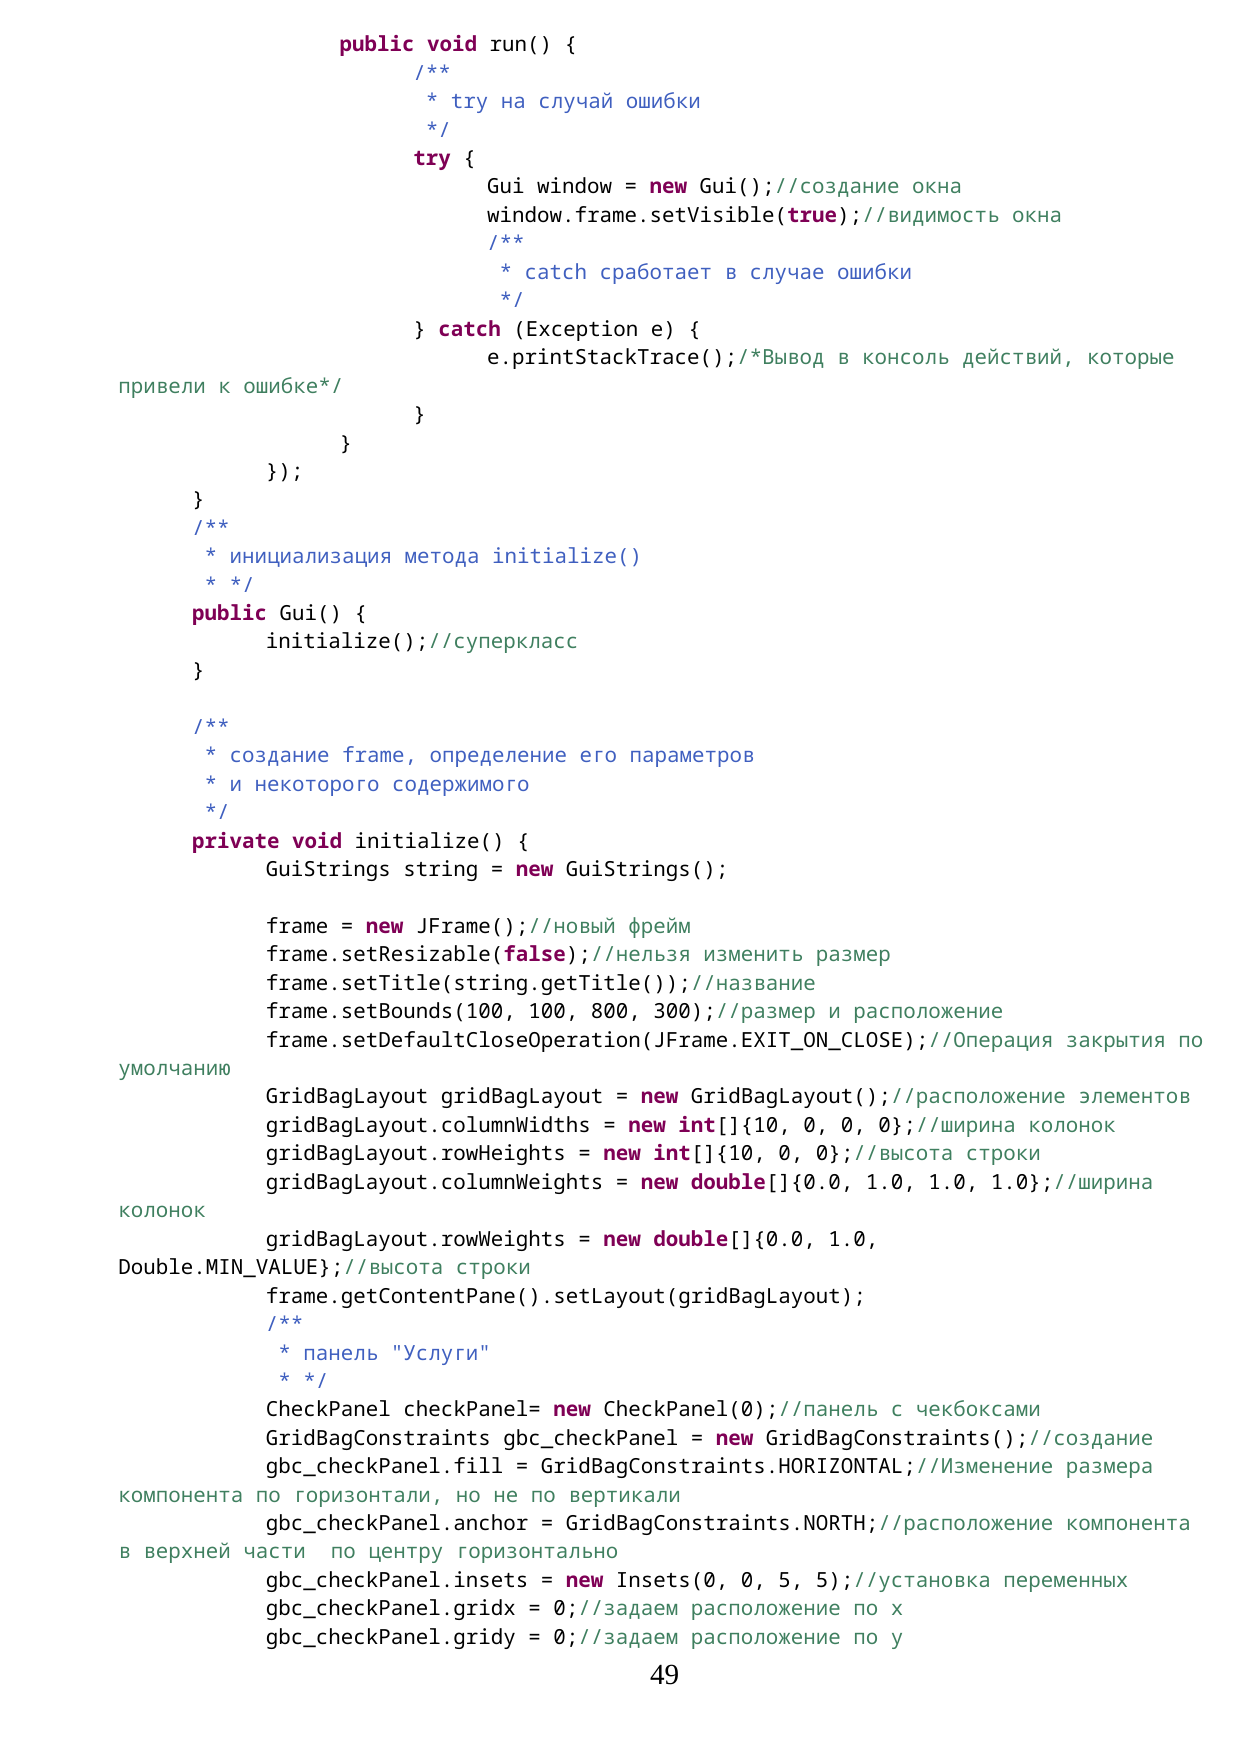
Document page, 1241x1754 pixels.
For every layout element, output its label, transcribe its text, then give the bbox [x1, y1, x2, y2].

text frame.getContentPane().setLayout(gridBagLayout); [118, 1281, 1211, 1309]
text }); [118, 456, 1211, 484]
text public void run() { [118, 29, 1211, 58]
text * панель "Услуги" [118, 1338, 1211, 1366]
text * и некоторого содержимого [118, 769, 1211, 797]
text gbc_checkPanel.anchor = GridBagConstraints.NORTH;//расположение компонента в верхней части по центру горизонтально [118, 1508, 1211, 1565]
text Gui window = new Gui();//создание окна [118, 172, 1211, 200]
text } catch (Exception e) { [118, 314, 1211, 342]
text * try на случай ошибки [118, 86, 1211, 115]
text frame.setDefaultCloseOperation(JFrame.EXIT_ON_CLOSE);//Операция закрытия по умолчанию [118, 1025, 1211, 1082]
text /** [118, 228, 1211, 257]
text gridBagLayout.rowHeights = new int[]{10, 0, 0};//высота строки [118, 1138, 1211, 1167]
text gridBagLayout.columnWidths = new int[]{10, 0, 0, 0};//ширина колонок [118, 1110, 1211, 1138]
text GridBagLayout gridBagLayout = new GridBagLayout();//расположение элементов [118, 1082, 1211, 1110]
text /** [118, 58, 1211, 86]
text public Gui() { [118, 598, 1211, 627]
text GridBagConstraints gbc_checkPanel = new GridBagConstraints();//создание [118, 1423, 1211, 1451]
text } [118, 484, 1211, 513]
text frame.setResizable(false);//нельзя изменить размер [118, 939, 1211, 968]
text * catch сработает в случае ошибки [118, 257, 1211, 285]
text gbc_checkPanel.gridy = 0;//задаем расположение по у [118, 1622, 1211, 1650]
text /** [118, 1309, 1211, 1338]
text */ [118, 115, 1211, 143]
text private void initialize() { [118, 826, 1211, 854]
text gridBagLayout.columnWeights = new double[]{0.0, 1.0, 1.0, 1.0};//ширина колонок [118, 1167, 1211, 1224]
text try { [118, 143, 1211, 172]
text */ [118, 285, 1211, 314]
text frame.setBounds(100, 100, 800, 300);//размер и расположение [118, 996, 1211, 1025]
text * создание frame, определение его параметров [118, 740, 1211, 769]
text frame = new JFrame();//новый фрейм [118, 911, 1211, 939]
text frame.setTitle(string.getTitle());//название [118, 968, 1211, 996]
text gridBagLayout.rowWeights = new double[]{0.0, 1.0, Double.MIN_VALUE};//высота строки [118, 1224, 1211, 1281]
text initialize();//суперкласс [118, 627, 1211, 655]
text * инициализация метода initialize() [118, 541, 1211, 570]
text gbc_checkPanel.gridx = 0;//задаем расположение по х [118, 1593, 1211, 1622]
text } [118, 428, 1211, 456]
text CheckPanel checkPanel= new CheckPanel(0);//панель с чекбоксами [118, 1394, 1211, 1423]
text gbc_checkPanel.fill = GridBagConstraints.HORIZONTAL;//Изменение размера компонента по горизонтали, но не по вертикали [118, 1451, 1211, 1508]
text GuiStrings string = new GuiStrings(); [118, 854, 1211, 883]
text * */ [118, 570, 1211, 598]
text } [118, 399, 1211, 428]
text /** [118, 712, 1211, 740]
text gbc_checkPanel.insets = new Insets(0, 0, 5, 5);//установка переменных [118, 1565, 1211, 1593]
text e.printStackTrace();/*Вывод в консоль действий, которые привели к ошибке*/ [118, 342, 1211, 399]
text * */ [118, 1366, 1211, 1394]
text */ [118, 797, 1211, 826]
text /** [118, 513, 1211, 541]
text window.frame.setVisible(true);//видимость окна [118, 200, 1211, 228]
text } [118, 655, 1211, 683]
